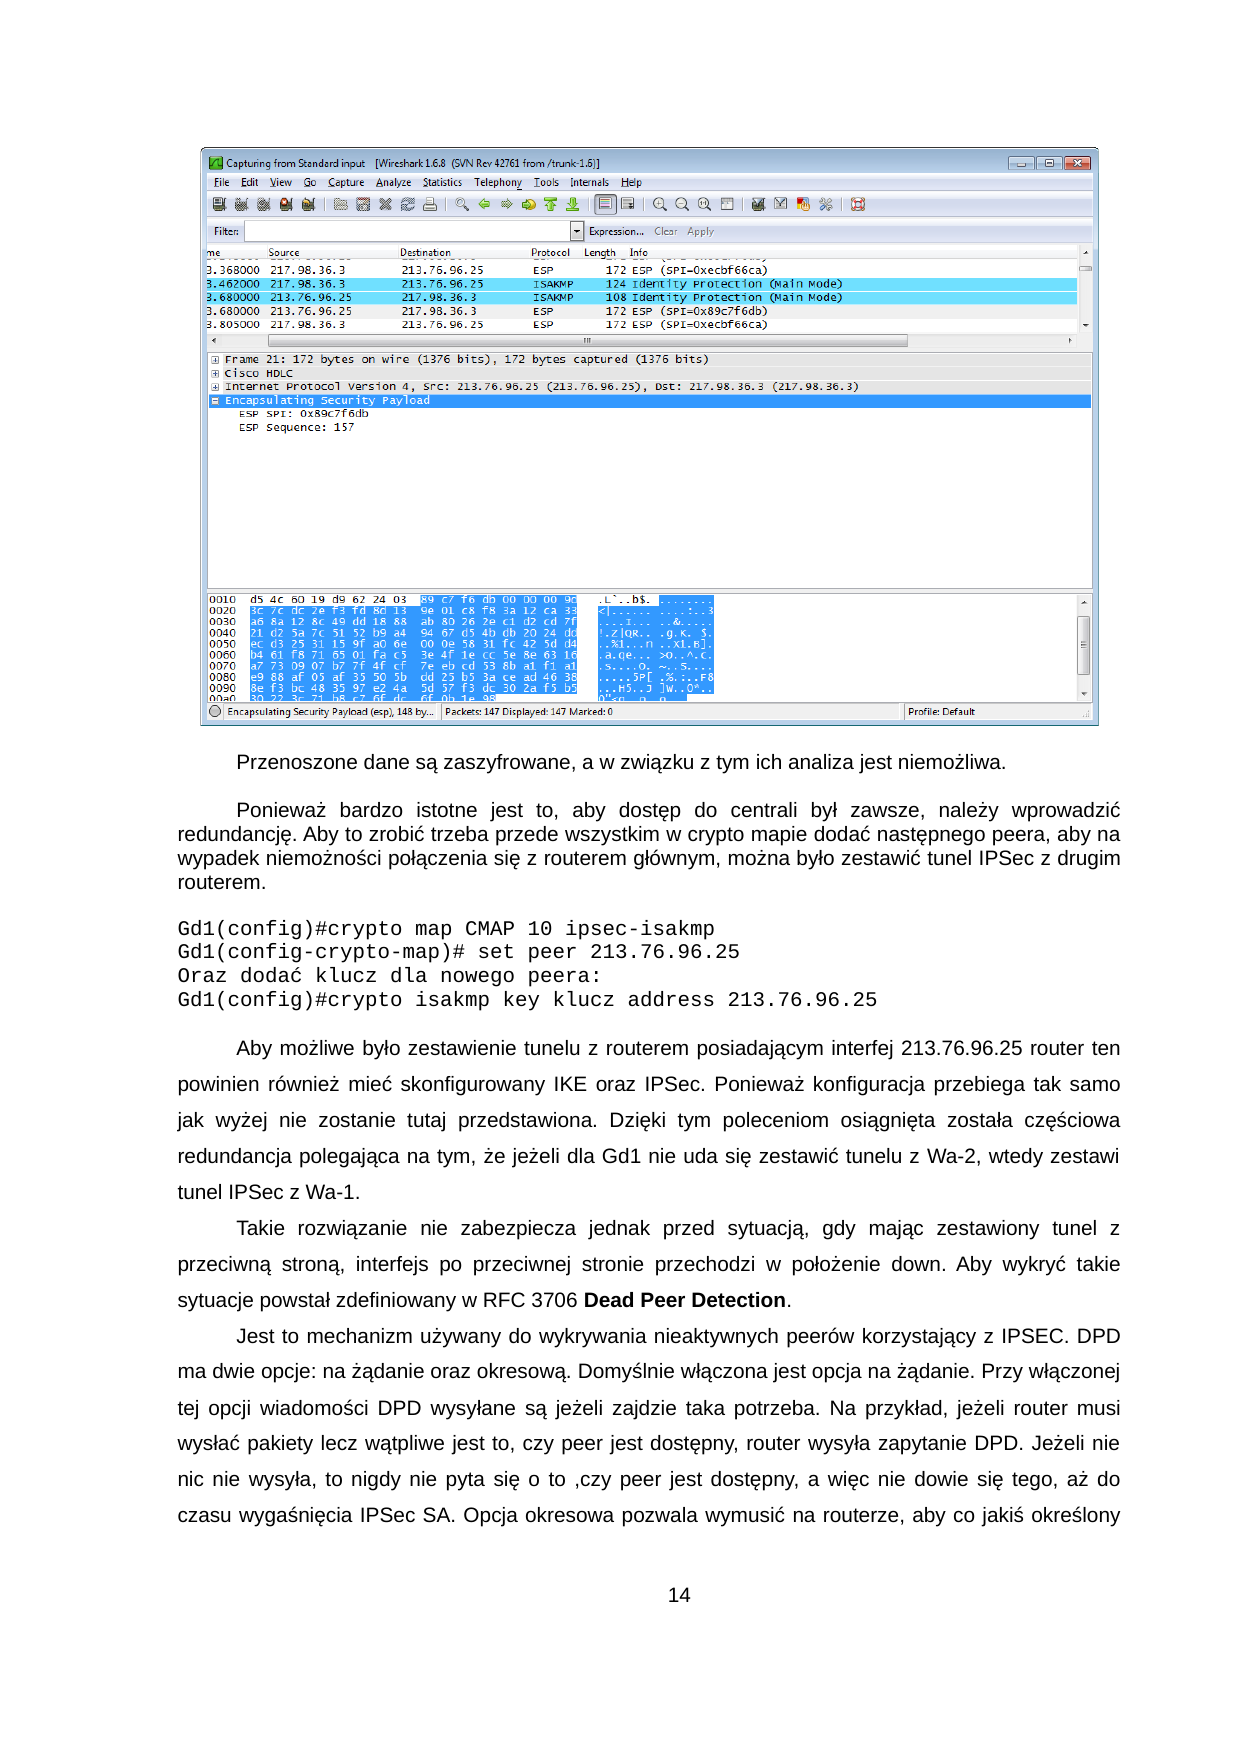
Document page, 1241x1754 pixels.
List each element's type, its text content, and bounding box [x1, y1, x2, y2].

text Oraz dodać klucz dla nowego peera: [177, 965, 1122, 989]
picture [200, 147, 1099, 726]
text Takie rozwiązanie nie zabezpiecza jednak przed sytuacją, gdy mając zestawiony tunel z przeciwną stroną, interfejs po przeciwnej stronie przechodzi w położenie down. Aby wykryć takie sytuacje powstał zdefiniowany w RFC 3706 Dead Peer Detection. [177, 1216, 1122, 1311]
text Gd1(config-crypto-map)# set peer 213.76.96.25 [177, 941, 1122, 965]
text Przenoszone dane są zaszyfrowane, a w związku z tym ich analiza jest niemożliwa. [177, 750, 1122, 774]
text Gd1(config)#crypto isakmp key klucz address 213.76.96.25 [177, 989, 1122, 1012]
text Gd1(config)#crypto map CMAP 10 ipsec-isakmp [177, 918, 1122, 941]
text Jest to mechanizm używany do wykrywania nieaktywnych peerów korzystający z IPSEC. DPD ma dwie opcje: na żądanie oraz okresową. Domyślnie włączona jest opcja na żądanie. Przy włączonej tej opcji wiadomości DPD wysyłane są jeżeli zajdzie taka potrzeba. Na przykład, jeżeli router musi wysłać pakiety lecz wątpliwe jest to, czy peer jest dostępny, router wysyła zapytanie DPD. Jeżeli nie nic nie wysyła, to nigdy nie pyta się o to ,czy peer jest dostępny, a więc nie dowie się tego, aż do czasu wygaśnięcia IPSec SA. Opcja okresowa pozwala wymusić na routerze, aby co jakiś określony [177, 1323, 1122, 1527]
text Aby możliwe było zestawienie tunelu z routerem posiadającym interfej 213.76.96.25 router ten powinien również mieć skonfigurowany IKE oraz IPSec. Ponieważ konfiguracja przebiega tak samo jak wyżej nie zostanie tutaj przedstawiona. Dzięki tym poleceniom osiągnięta została częściowa redundancja polegająca na tym, że jeżeli dla Gd1 nie uda się zestawić tunelu z Wa-2, wtedy zestawi tunel IPSec z Wa-1. [177, 1036, 1122, 1204]
text Ponieważ bardzo istotne jest to, aby dostęp do centrali był zawsze, należy wprowadzić redundancję. Aby to zrobić trzeba przede wszystkim w crypto mapie dodać następnego peera, aby na wypadek niemożności połączenia się z routerem głównym, można było zestawić tunel IPSec z drugim routerem. [177, 798, 1122, 894]
